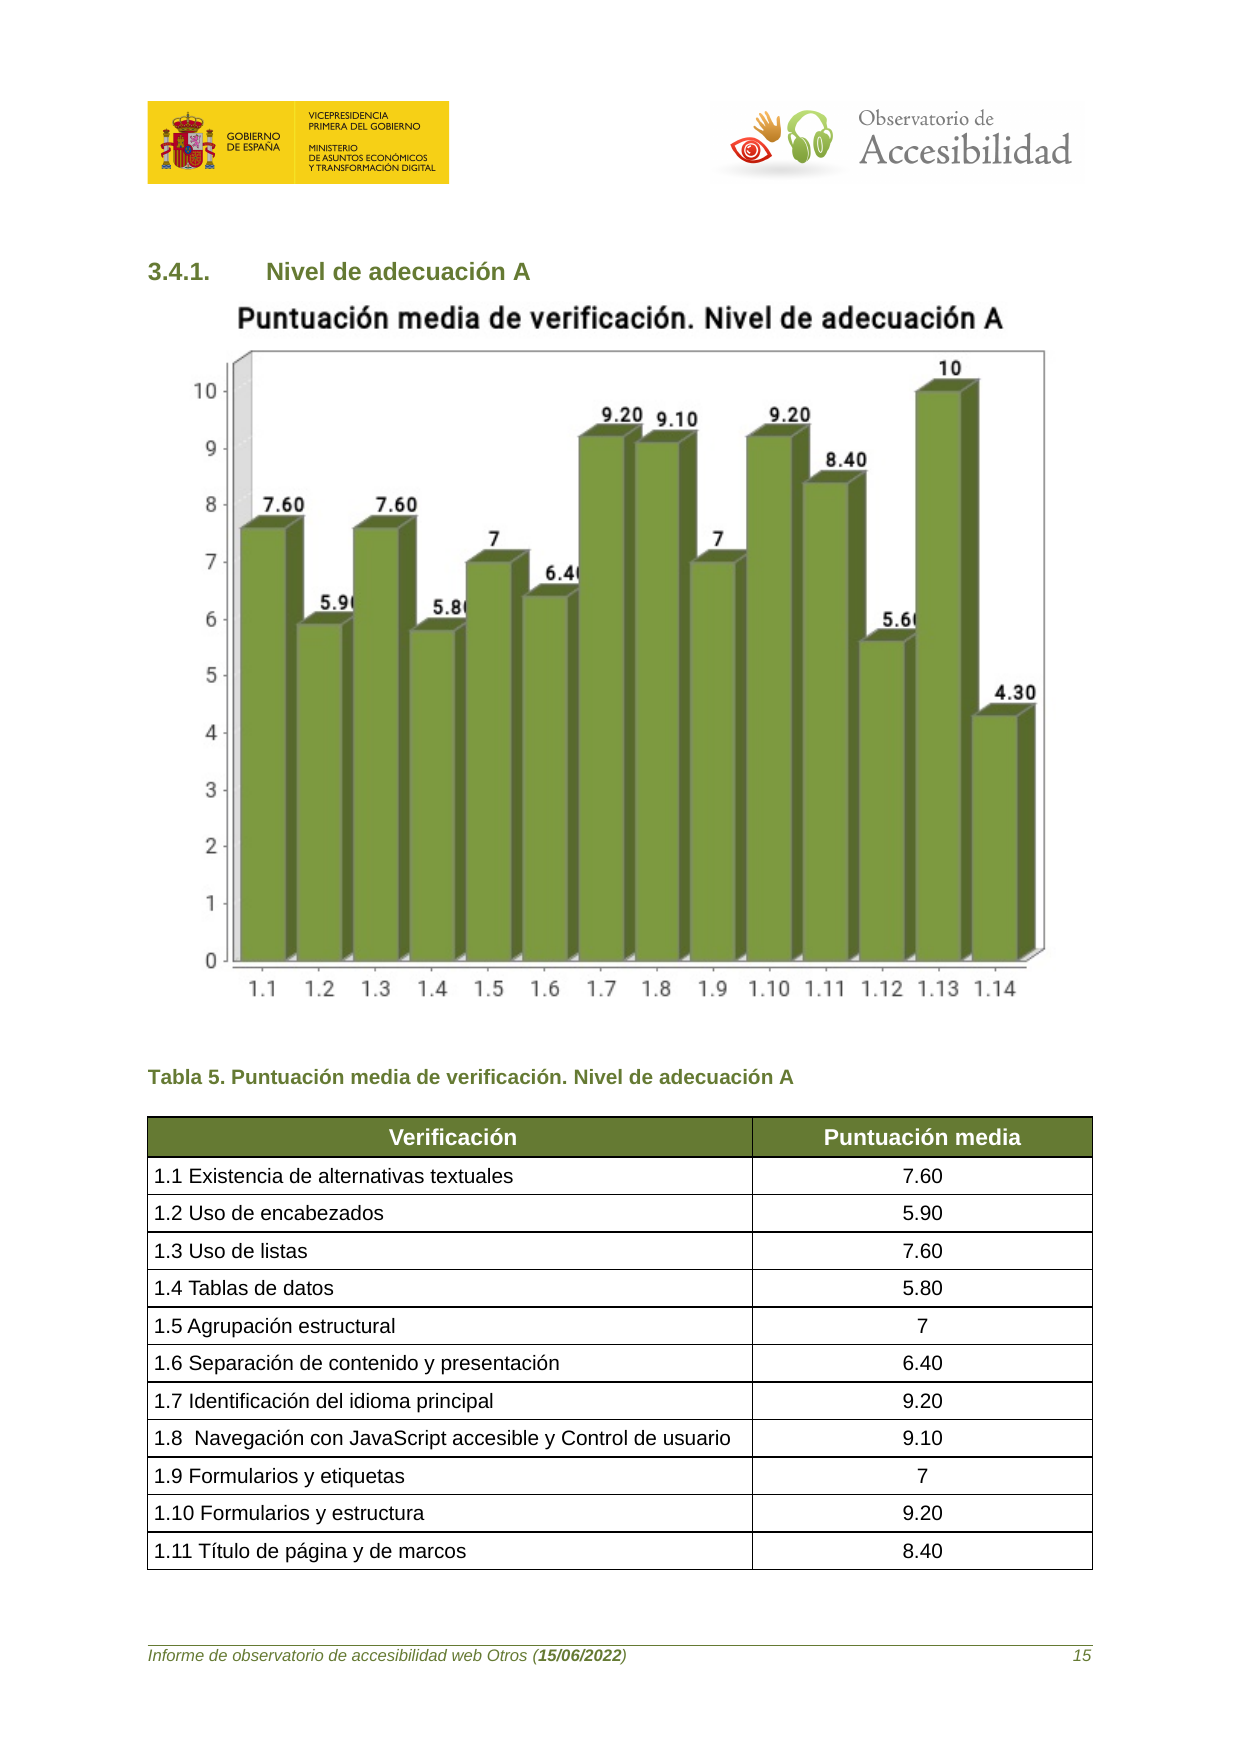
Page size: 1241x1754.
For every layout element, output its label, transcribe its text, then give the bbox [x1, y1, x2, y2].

picture [147, 101, 450, 184]
picture [710, 101, 1086, 184]
table_cell 7 [753, 1458, 1092, 1494]
table_cell 9.10 [753, 1420, 1092, 1456]
table_cell 1.8 Navegación con JavaScript accesible y Control de usuario [148, 1420, 752, 1456]
table_cell 1.7 Identificación del idioma principal [148, 1383, 752, 1419]
table_cell 1.6 Separación de contenido y presentación [148, 1345, 752, 1381]
subtitle Nivel de adecuación A [148, 257, 1092, 286]
table_cell 9.20 [753, 1495, 1092, 1531]
table_cell 1.1 Existencia de alternativas textuales [148, 1158, 752, 1194]
table_cell 1.11 Título de página y de marcos [148, 1533, 752, 1569]
table_cell 1.9 Formularios y etiquetas [148, 1458, 752, 1494]
table_cell 1.4 Tablas de datos [148, 1270, 752, 1306]
table_cell 1.2 Uso de encabezados [148, 1195, 752, 1231]
table_cell 1.3 Uso de listas [148, 1233, 752, 1269]
table_cell 7.60 [753, 1233, 1092, 1269]
text Tabla 5. Puntuación media de verificación. Nivel de adecuación A [148, 1065, 1092, 1089]
table_cell 9.20 [753, 1383, 1092, 1419]
table_cell 1.5 Agrupación estructural [148, 1308, 752, 1344]
table_cell 5.90 [753, 1195, 1092, 1231]
table_cell 7 [753, 1308, 1092, 1344]
table_cell 1.10 Formularios y estructura [148, 1495, 752, 1531]
table_cell 7.60 [753, 1158, 1092, 1194]
table_header Verificación [148, 1118, 752, 1156]
table_cell 6.40 [753, 1345, 1092, 1381]
table_header Puntuación media [753, 1118, 1092, 1156]
table_cell 5.80 [753, 1270, 1092, 1306]
table_cell 8.40 [753, 1533, 1092, 1569]
picture [178, 301, 1062, 1012]
